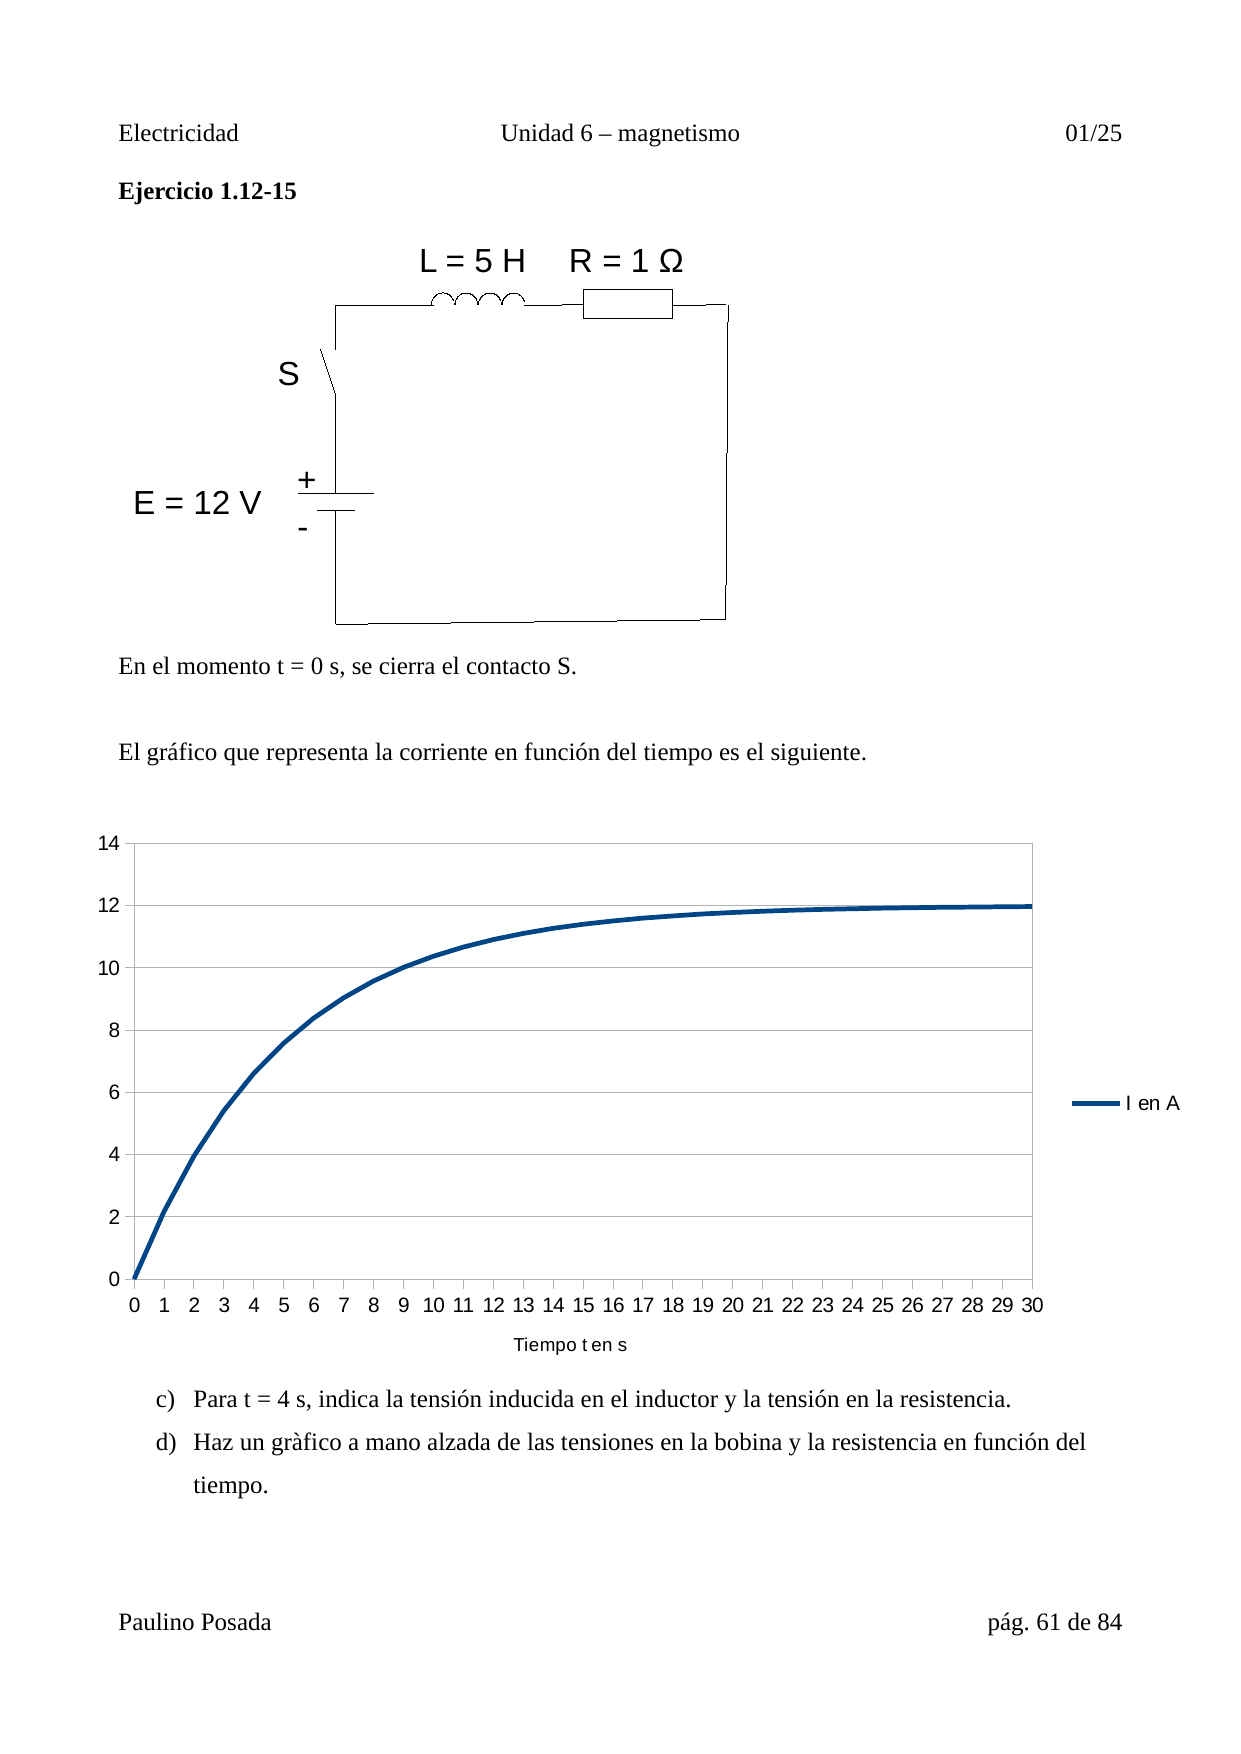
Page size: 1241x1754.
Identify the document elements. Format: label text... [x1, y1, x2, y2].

list Para t = 4 s, indica la tensión inducida en el inductor y la tensión en la resistencia. [156, 1387, 1122, 1413]
text El gráfico que representa la corriente en función del tiempo es el siguiente. [118, 737, 1122, 766]
text Ejercicio 1.12-15 [118, 176, 1122, 205]
text En el momento t = 0 s, se cierra el contacto S. [118, 651, 1122, 679]
list Haz un gràfico a mano alzada de las tensiones en la bobina y la resistencia en función del tiempo. [156, 1427, 1122, 1499]
